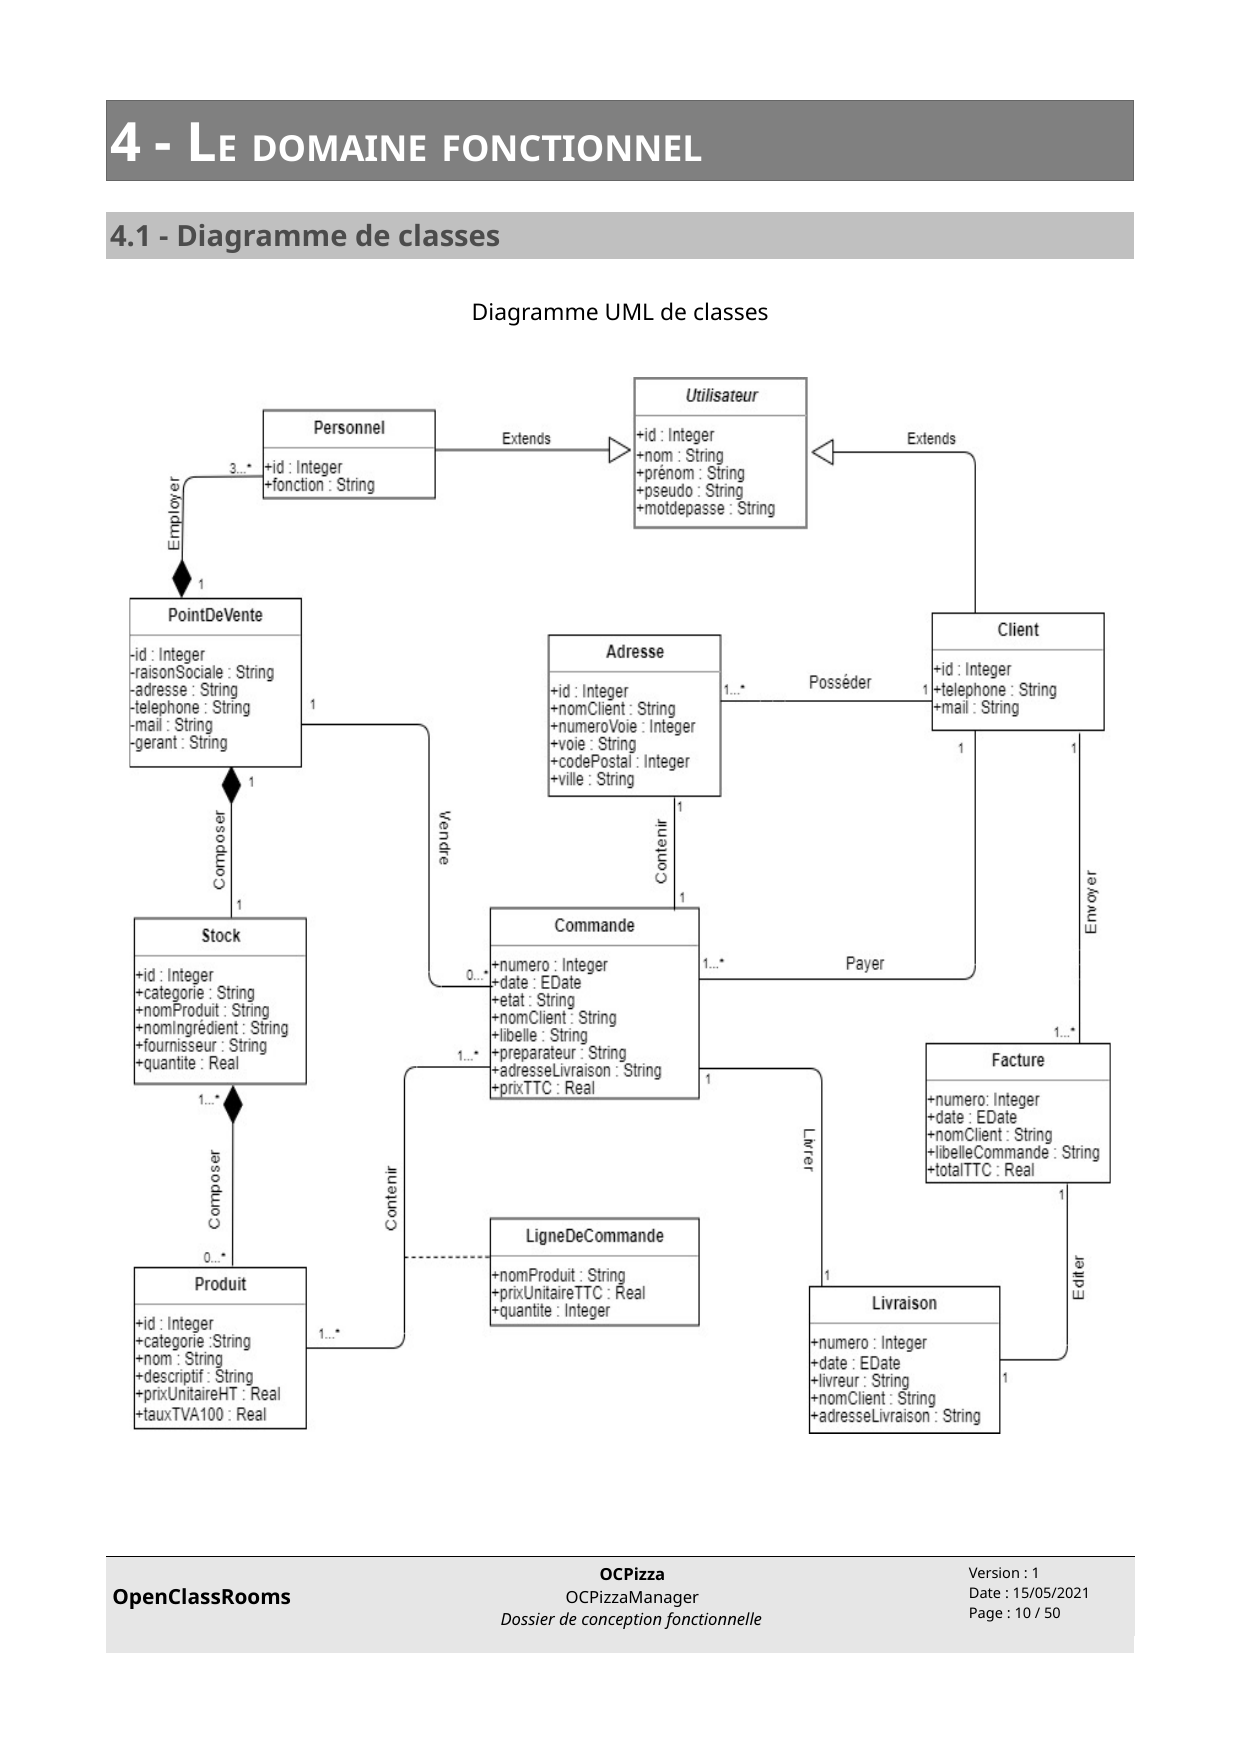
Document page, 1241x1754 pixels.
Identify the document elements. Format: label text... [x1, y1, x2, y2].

picture [129, 377, 1111, 1434]
text Diagramme UML de classes [106, 296, 1134, 327]
subtitle Le domaine fonctionnel [107, 101, 1133, 180]
subtitle Diagramme de classes [107, 213, 1133, 258]
